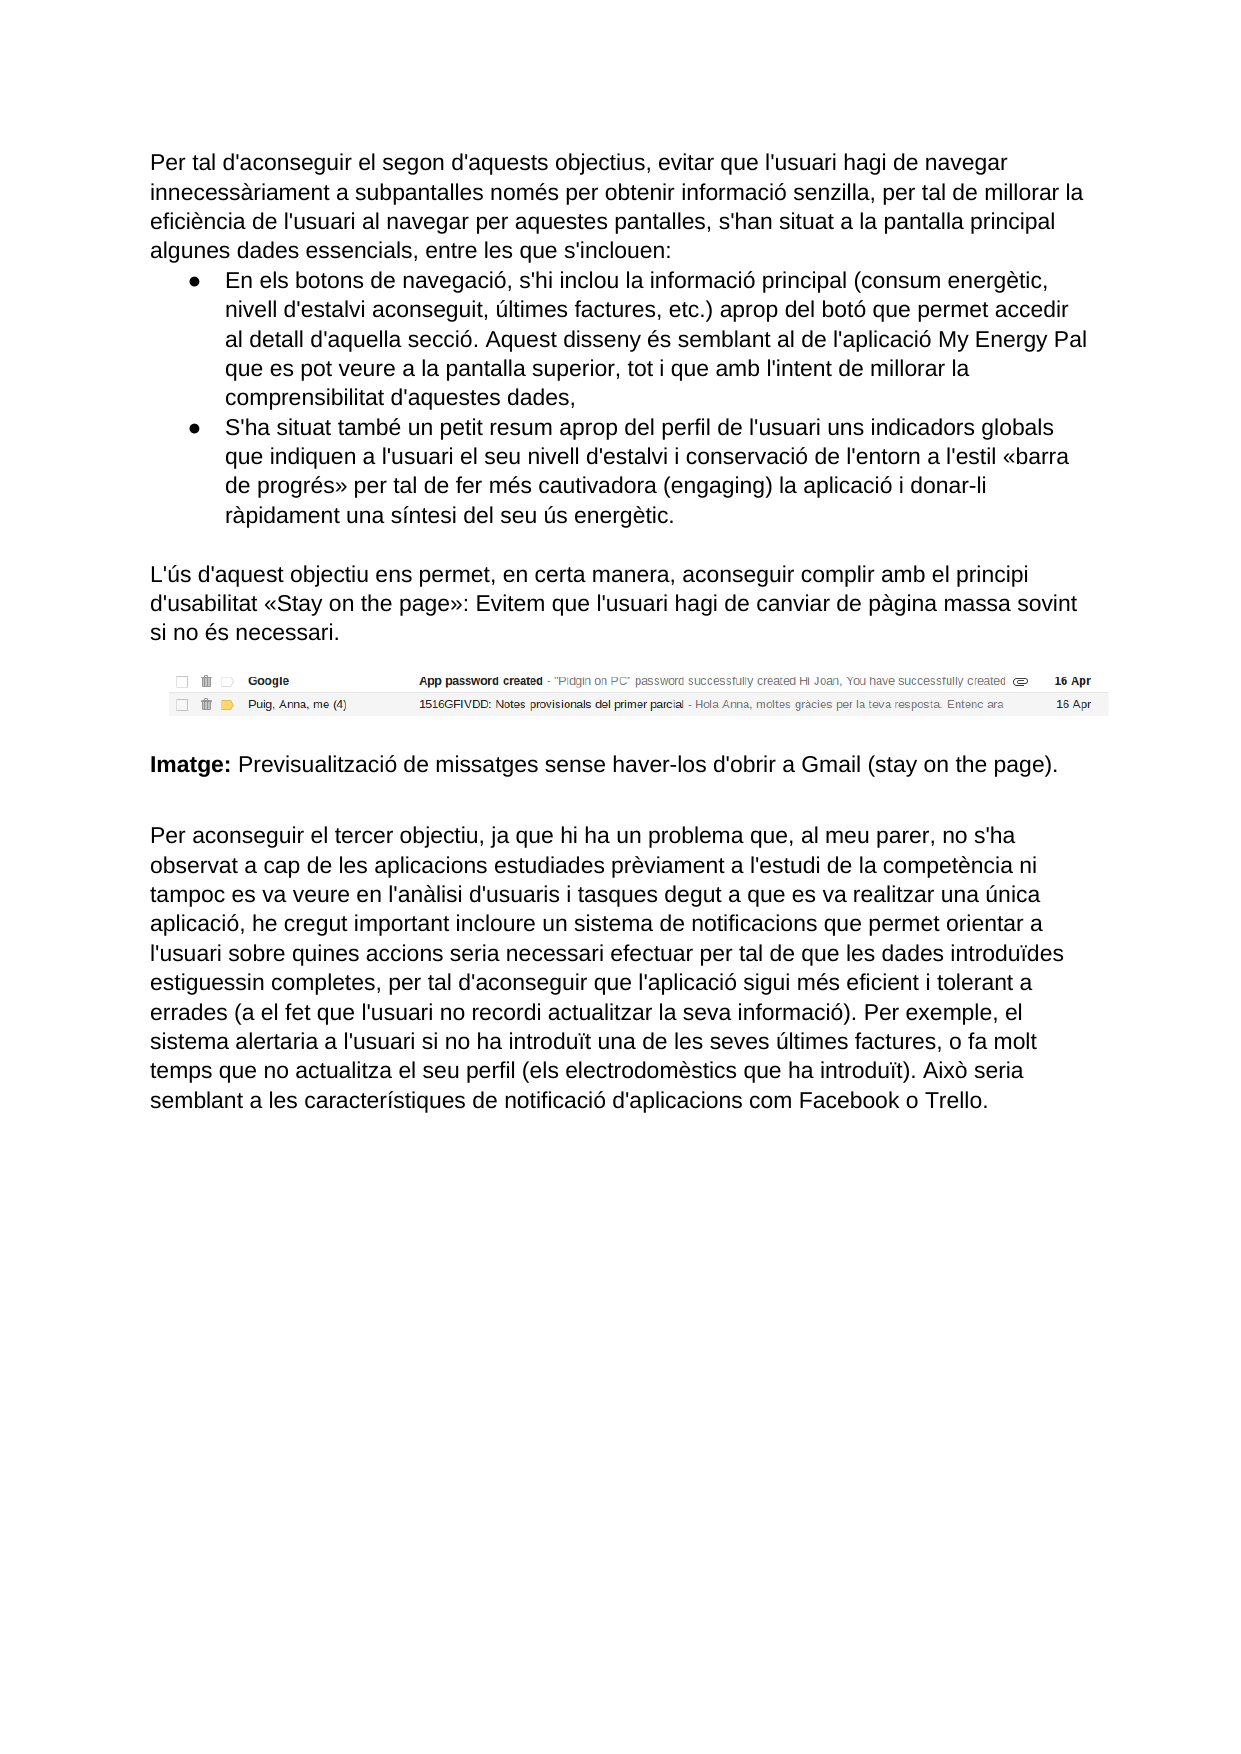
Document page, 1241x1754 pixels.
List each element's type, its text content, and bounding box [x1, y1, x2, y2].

text Per aconseguir el tercer objectiu, ja que hi ha un problema que, al meu parer, no s'ha observat a cap de les aplicacions estudiades prèviament a l'estudi de la competència ni tampoc es va veure en l'anàlisi d'usuaris i tasques degut a que es va realitzar una única aplicació, he cregut important incloure un sistema de notificacions que permet orientar a l'usuari sobre quines accions seria necessari efectuar per tal de que les dades introduïdes estiguessin completes, per tal d'aconseguir que l'aplicació sigui més eficient i tolerant a errades (a el fet que l'usuari no recordi actualitzar la seva informació). Per exemple, el sistema alertaria a l'usuari si no ha introduït una de les seves últimes factures, o fa molt temps que no actualitza el seu perfil (els electrodomèstics que ha introduït). Això seria semblant a les característiques de notificació d'aplicacions com Facebook o Trello. [150, 823, 1091, 1113]
list S'ha situat també un petit resum aprop del perfil de l'usuari uns indicadors globals que indiquen a l'usuari el seu nivell d'estalvi i conservació de l'entorn a l'estil «barra de progrés» per tal de fer més cautivadora (engaging) la aplicació i donar-li ràpidament una síntesi del seu ús energètic. [187, 414, 1091, 528]
list En els botons de navegació, s'hi inclou la informació principal (consum energètic, nivell d'estalvi aconseguit, últimes factures, etc.) aprop del botó que permet accedir al detall d'aquella secció. Aquest disseny és semblant al de l'aplicació My Energy Pal que es pot veure a la pantalla superior, tot i que amb l'intent de millorar la comprensibilitat d'aquestes dades, [187, 267, 1091, 411]
text Per tal d'aconseguir el segon d'aquests objectius, evitar que l'usuari hagi de navegar innecessàriament a subpantalles només per obtenir informació senzilla, per tal de millorar la eficiència de l'usuari al navegar per aquestes pantalles, s'han situat a la pantalla principal algunes dades essencials, entre les que s'inclouen: [150, 150, 1091, 264]
picture [168, 668, 1109, 716]
text L'ús d'aquest objectiu ens permet, en certa manera, aconseguir complir amb el principi d'usabilitat «Stay on the page»: Evitem que l'usuari hagi de canviar de pàgina massa sovint si no és necessari. [150, 561, 1091, 646]
text Imatge: Previsualització de missatges sense haver-los d'obrir a Gmail (stay on the page). [150, 751, 1091, 777]
